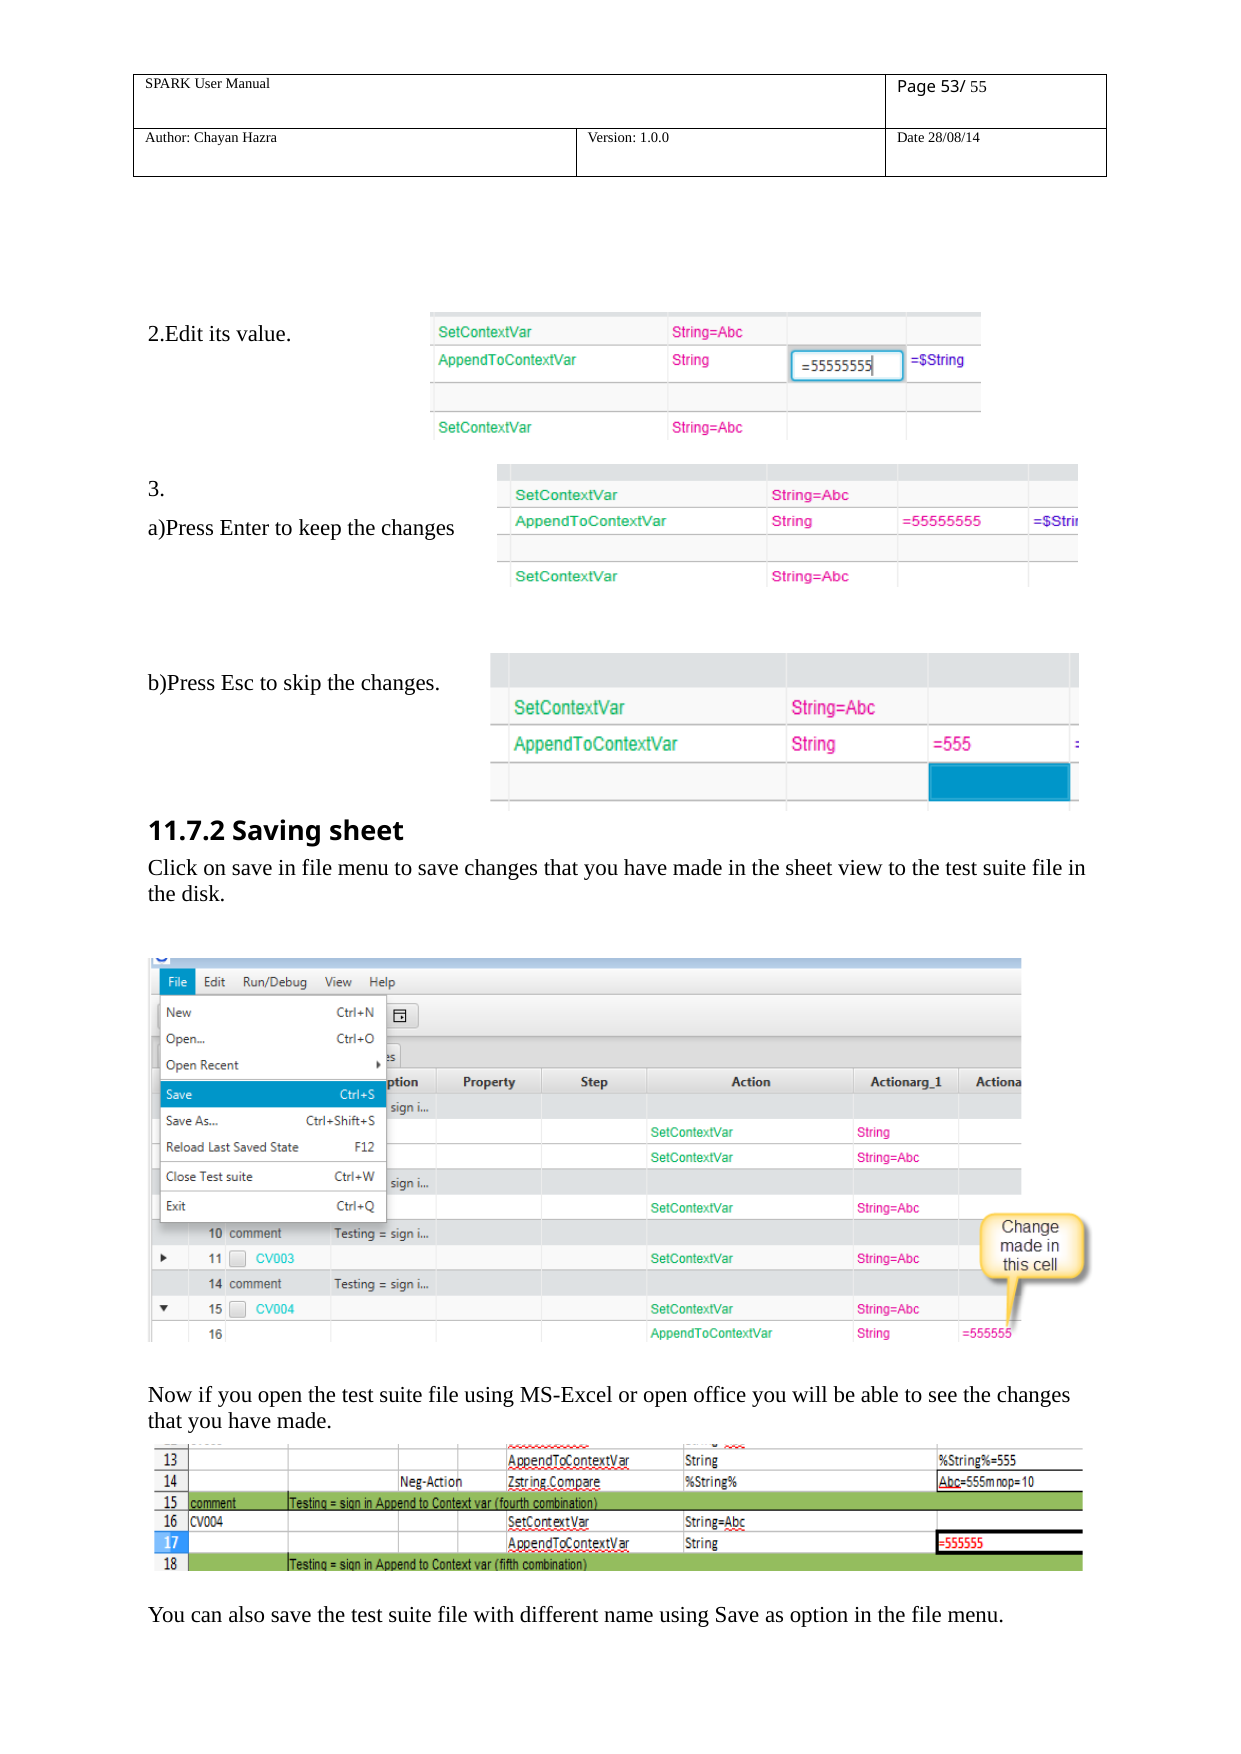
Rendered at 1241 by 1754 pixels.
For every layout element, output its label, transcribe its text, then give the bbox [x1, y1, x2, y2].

text You can also save the test suite file with different name using Save as option in the file menu. [148, 1602, 1092, 1628]
picture [497, 464, 1078, 587]
text Now if you open the test suite file using MS-Excel or open office you will be able to see the changes that you have made. [148, 1381, 1092, 1434]
text 2.Edit its value. [148, 320, 430, 346]
subtitle 11.7.2 Saving sheet [148, 811, 1092, 848]
picture [430, 312, 981, 440]
text 3. [148, 475, 497, 501]
picture [147, 958, 1093, 1342]
text [1078, 475, 1092, 501]
text Click on save in file menu to save changes that you have made in the sheet view to the test suite file in the disk. [148, 854, 1092, 907]
text a)Press Enter to keep the changes [148, 514, 497, 540]
text b)Press Esc to skip the changes. [148, 669, 490, 696]
picture [154, 1444, 1083, 1571]
text [981, 320, 1092, 346]
picture [490, 653, 1079, 811]
